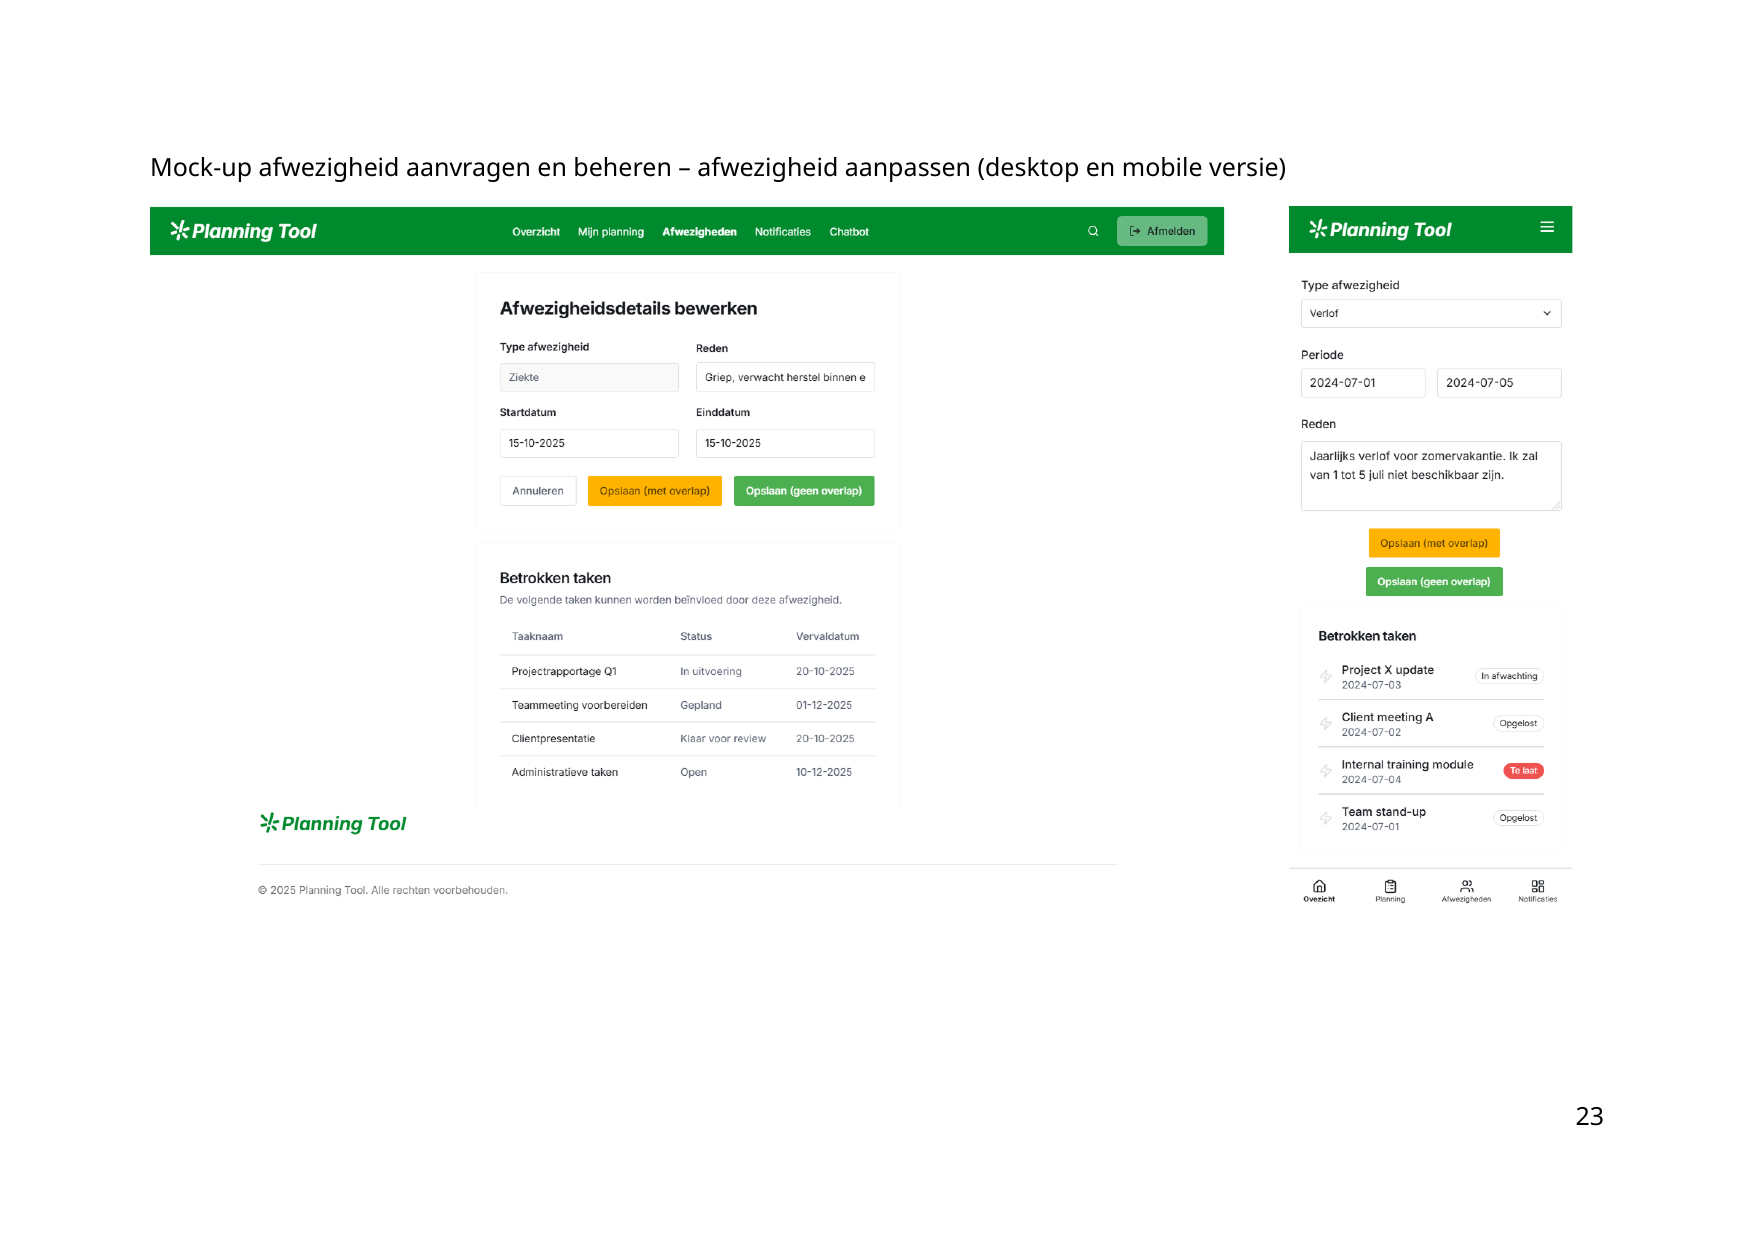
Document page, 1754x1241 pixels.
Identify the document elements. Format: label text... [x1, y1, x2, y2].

picture [150, 206, 1225, 915]
picture [1289, 206, 1573, 915]
text Mock-up afwezigheid aanvragen en beheren – afwezigheid aanpassen (desktop en mobile versie) [150, 150, 1604, 184]
